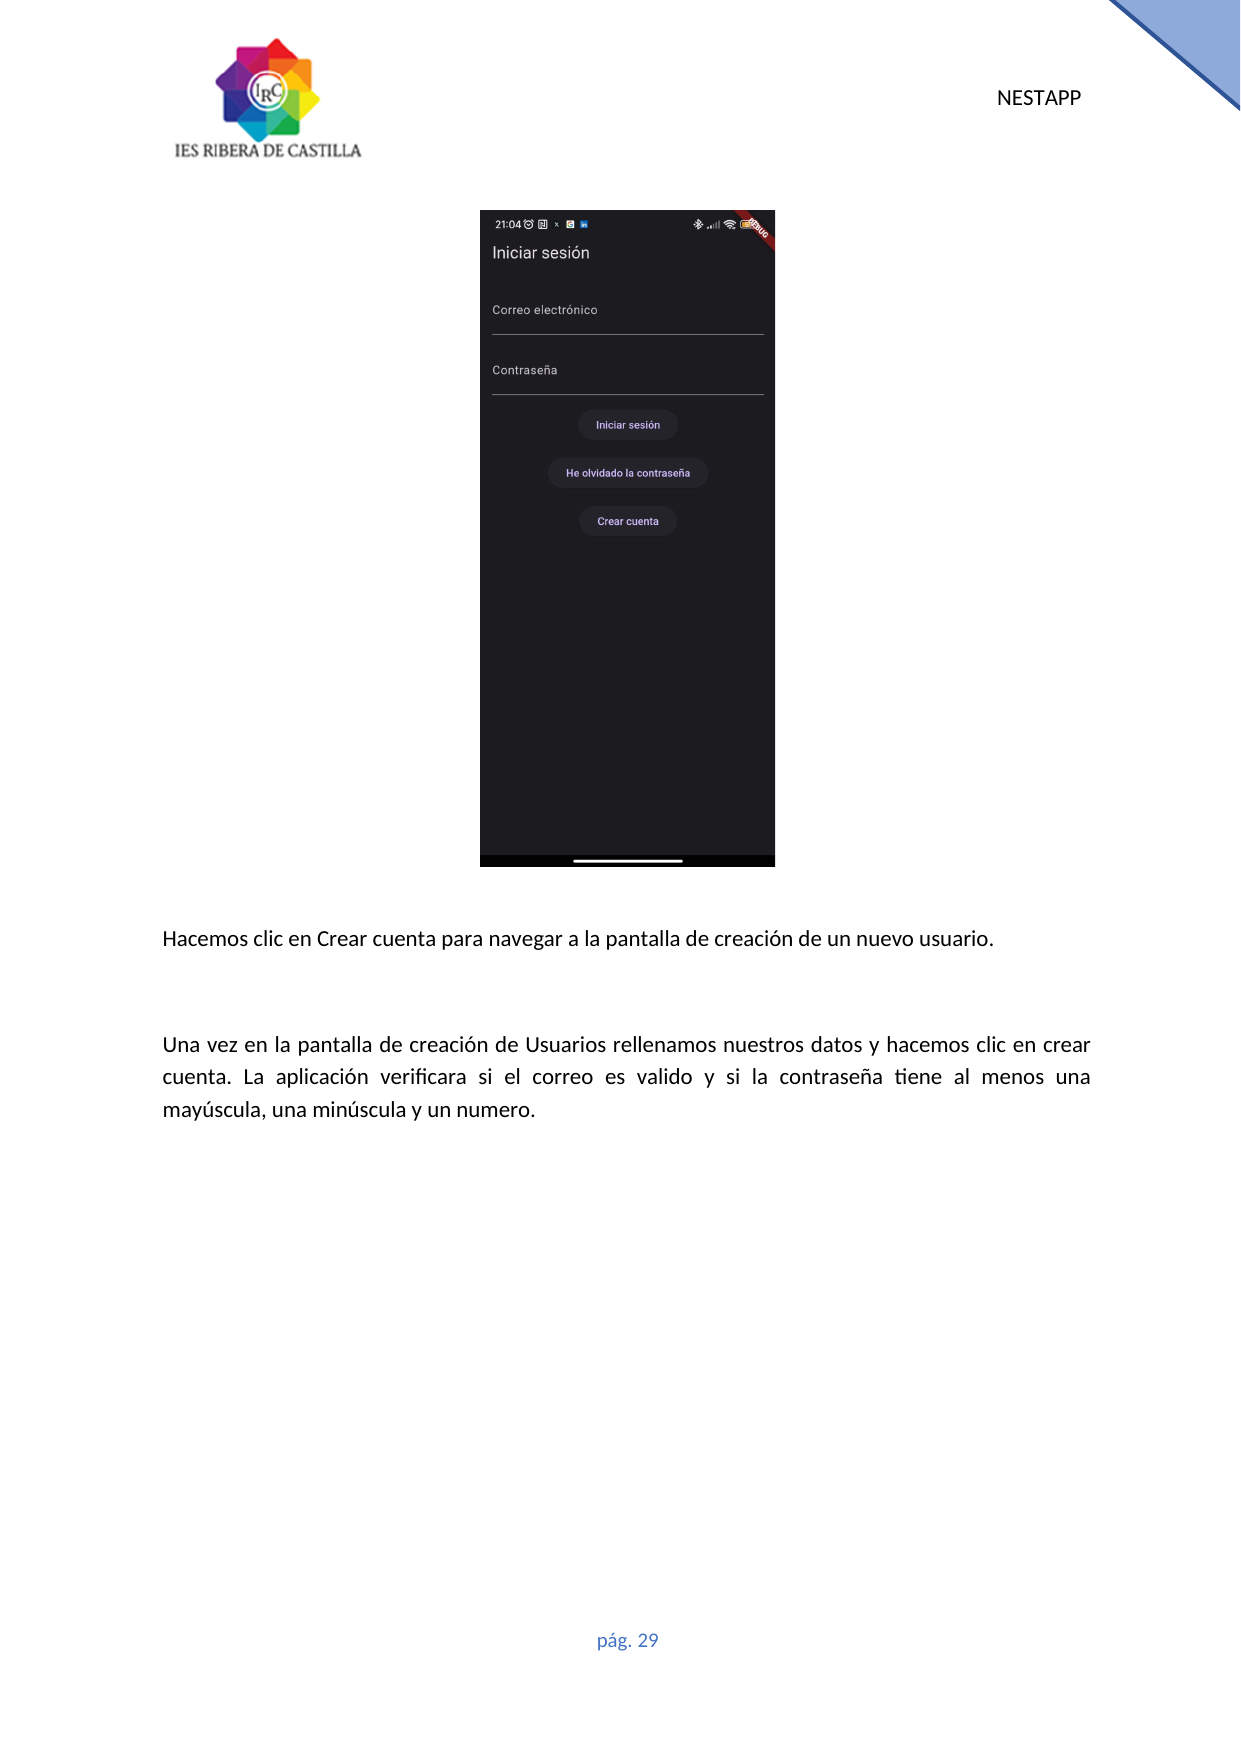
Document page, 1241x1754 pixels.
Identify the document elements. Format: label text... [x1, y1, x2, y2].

text Hacemos clic en Crear cuenta para navegar a la pantalla de creación de un nuevo usuario. [162, 924, 1093, 952]
picture [480, 210, 776, 867]
picture [173, 29, 366, 164]
text Una vez en la pantalla de creación de Usuarios rellenamos nuestros datos y hacemos clic en crear cuenta. La aplicación verificara si el correo es valido y si la contraseña tiene al menos una mayúscula, una minúscula y un numero. [162, 1030, 1093, 1123]
